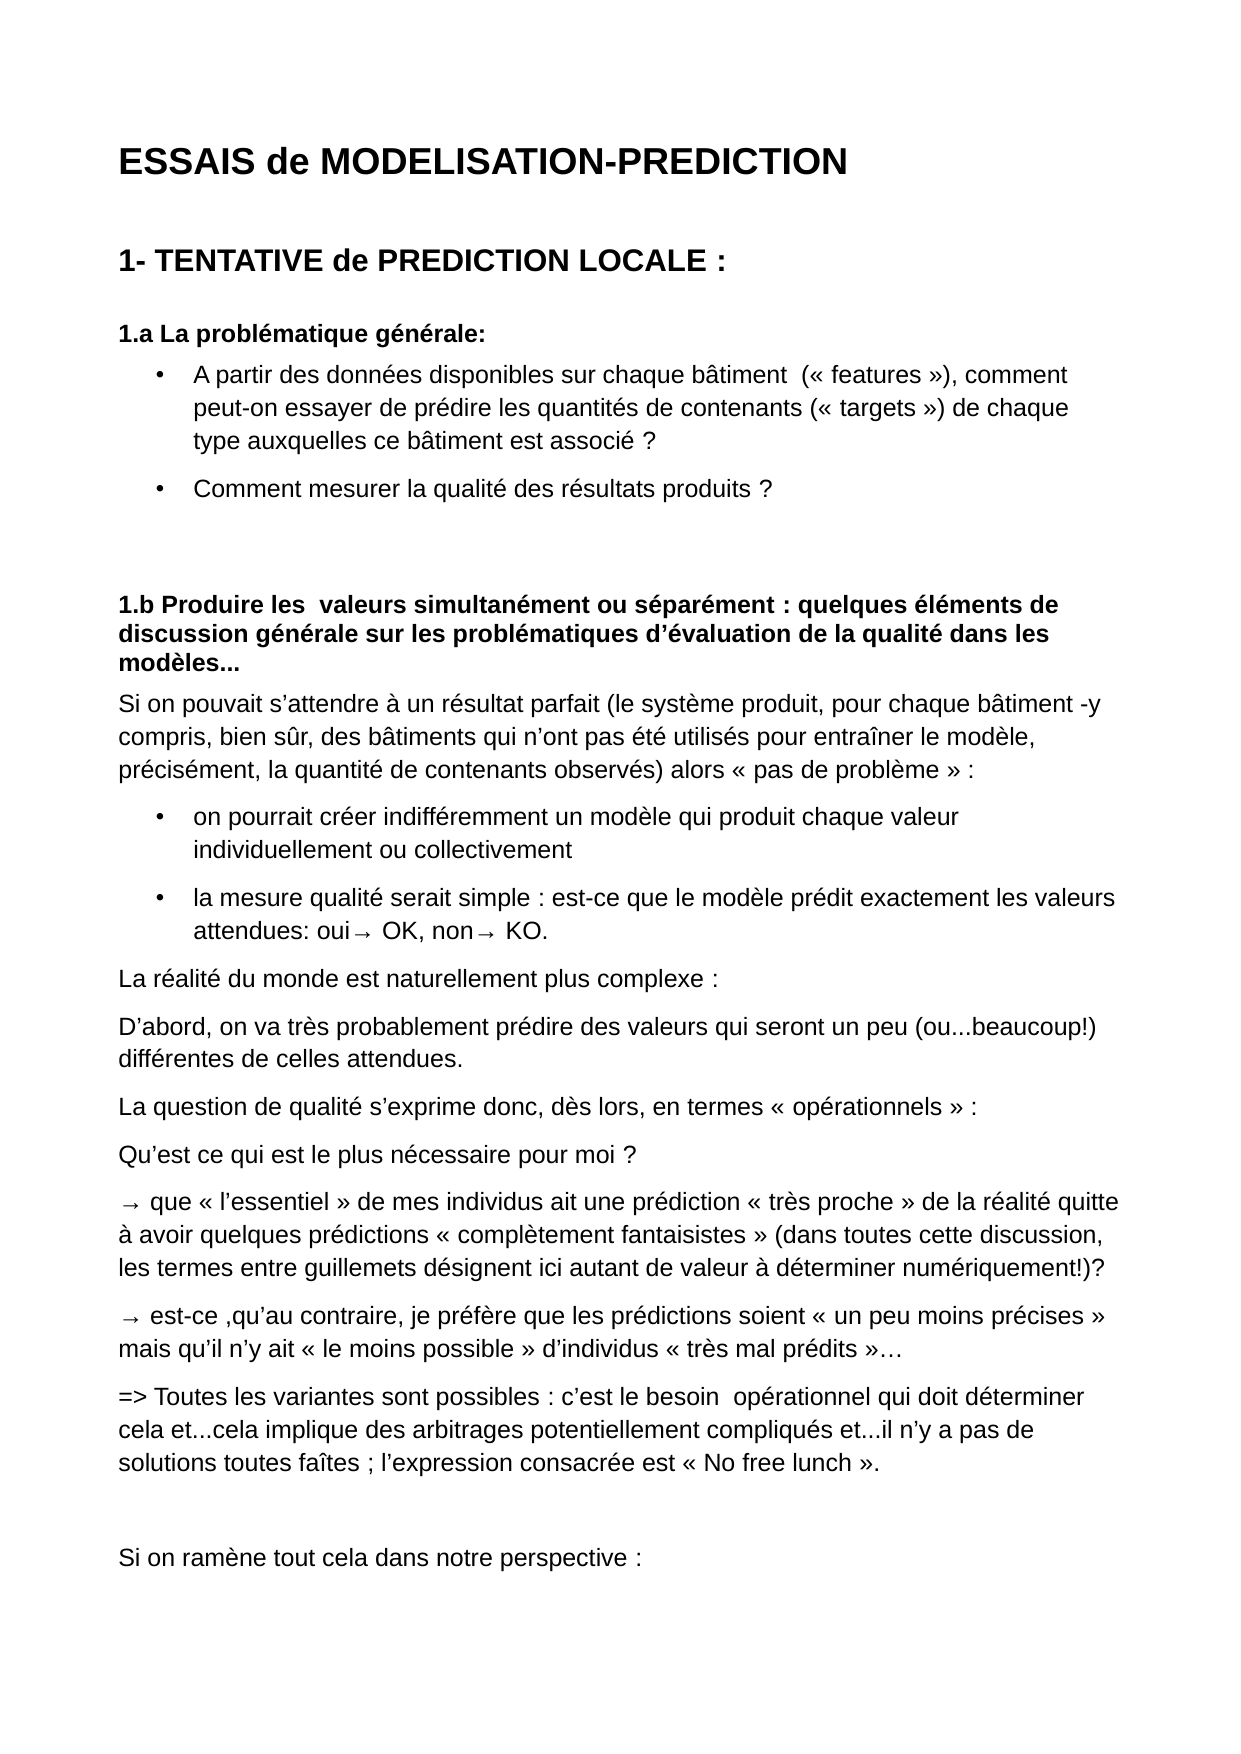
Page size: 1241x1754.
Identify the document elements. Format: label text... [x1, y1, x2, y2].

text 1- TENTATIVE de PREDICTION LOCALE : [118, 242, 1122, 278]
text La question de qualité s’exprime donc, dès lors, en termes « opérationnels » : [118, 1092, 1122, 1121]
list on pourrait créer indifféremment un modèle qui produit chaque valeur individuellement ou collectivement [156, 802, 1122, 864]
subtitle ESSAIS de MODELISATION-PREDICTION [118, 139, 1122, 182]
list A partir des données disponibles sur chaque bâtiment (« features »), comment peut-on essayer de prédire les quantités de contenants (« targets ») de chaque type auxquelles ce bâtiment est associé ? [156, 360, 1122, 455]
list la mesure qualité serait simple : est-ce que le modèle prédit exactement les valeurs attendues: oui→ OK, non→ KO. [156, 883, 1122, 945]
text Qu’est ce qui est le plus nécessaire pour moi ? [118, 1140, 1122, 1168]
text La réalité du monde est naturellement plus complexe : [118, 964, 1122, 993]
list Comment mesurer la qualité des résultats produits ? [156, 474, 1122, 503]
subtitle 1.b Produire les valeurs simultanément ou séparément : quelques éléments de discussion générale sur les problématiques d’évaluation de la qualité dans les modèles... [118, 590, 1122, 676]
text => Toutes les variantes sont possibles : c’est le besoin opérationnel qui doit déterminer cela et...cela implique des arbitrages potentiellement compliqués et...il n’y a pas de solutions toutes faîtes ; l’expression consacrée est « No free lunch ». [118, 1382, 1122, 1476]
text → que « l’essentiel » de mes individus ait une prédiction « très proche » de la réalité quitte à avoir quelques prédictions « complètement fantaisistes » (dans toutes cette discussion, les termes entre guillemets désignent ici autant de valeur à déterminer numériquement!)? [118, 1187, 1122, 1282]
text Si on ramène tout cela dans notre perspective : [118, 1543, 1122, 1572]
text Si on pouvait s’attendre à un résultat parfait (le système produit, pour chaque bâtiment -y compris, bien sûr, des bâtiments qui n’ont pas été utilisés pour entraîner le modèle, précisément, la quantité de contenants observés) alors « pas de problème » : [118, 689, 1122, 783]
text → est-ce ,qu’au contraire, je préfère que les prédictions soient « un peu moins précises » mais qu’il n’y ait « le moins possible » d’individus « très mal prédits »… [118, 1301, 1122, 1363]
subtitle 1.a La problématique générale: [118, 319, 1122, 348]
text D’abord, on va très probablement prédire des valeurs qui seront un peu (ou...beaucoup!) différentes de celles attendues. [118, 1011, 1122, 1073]
